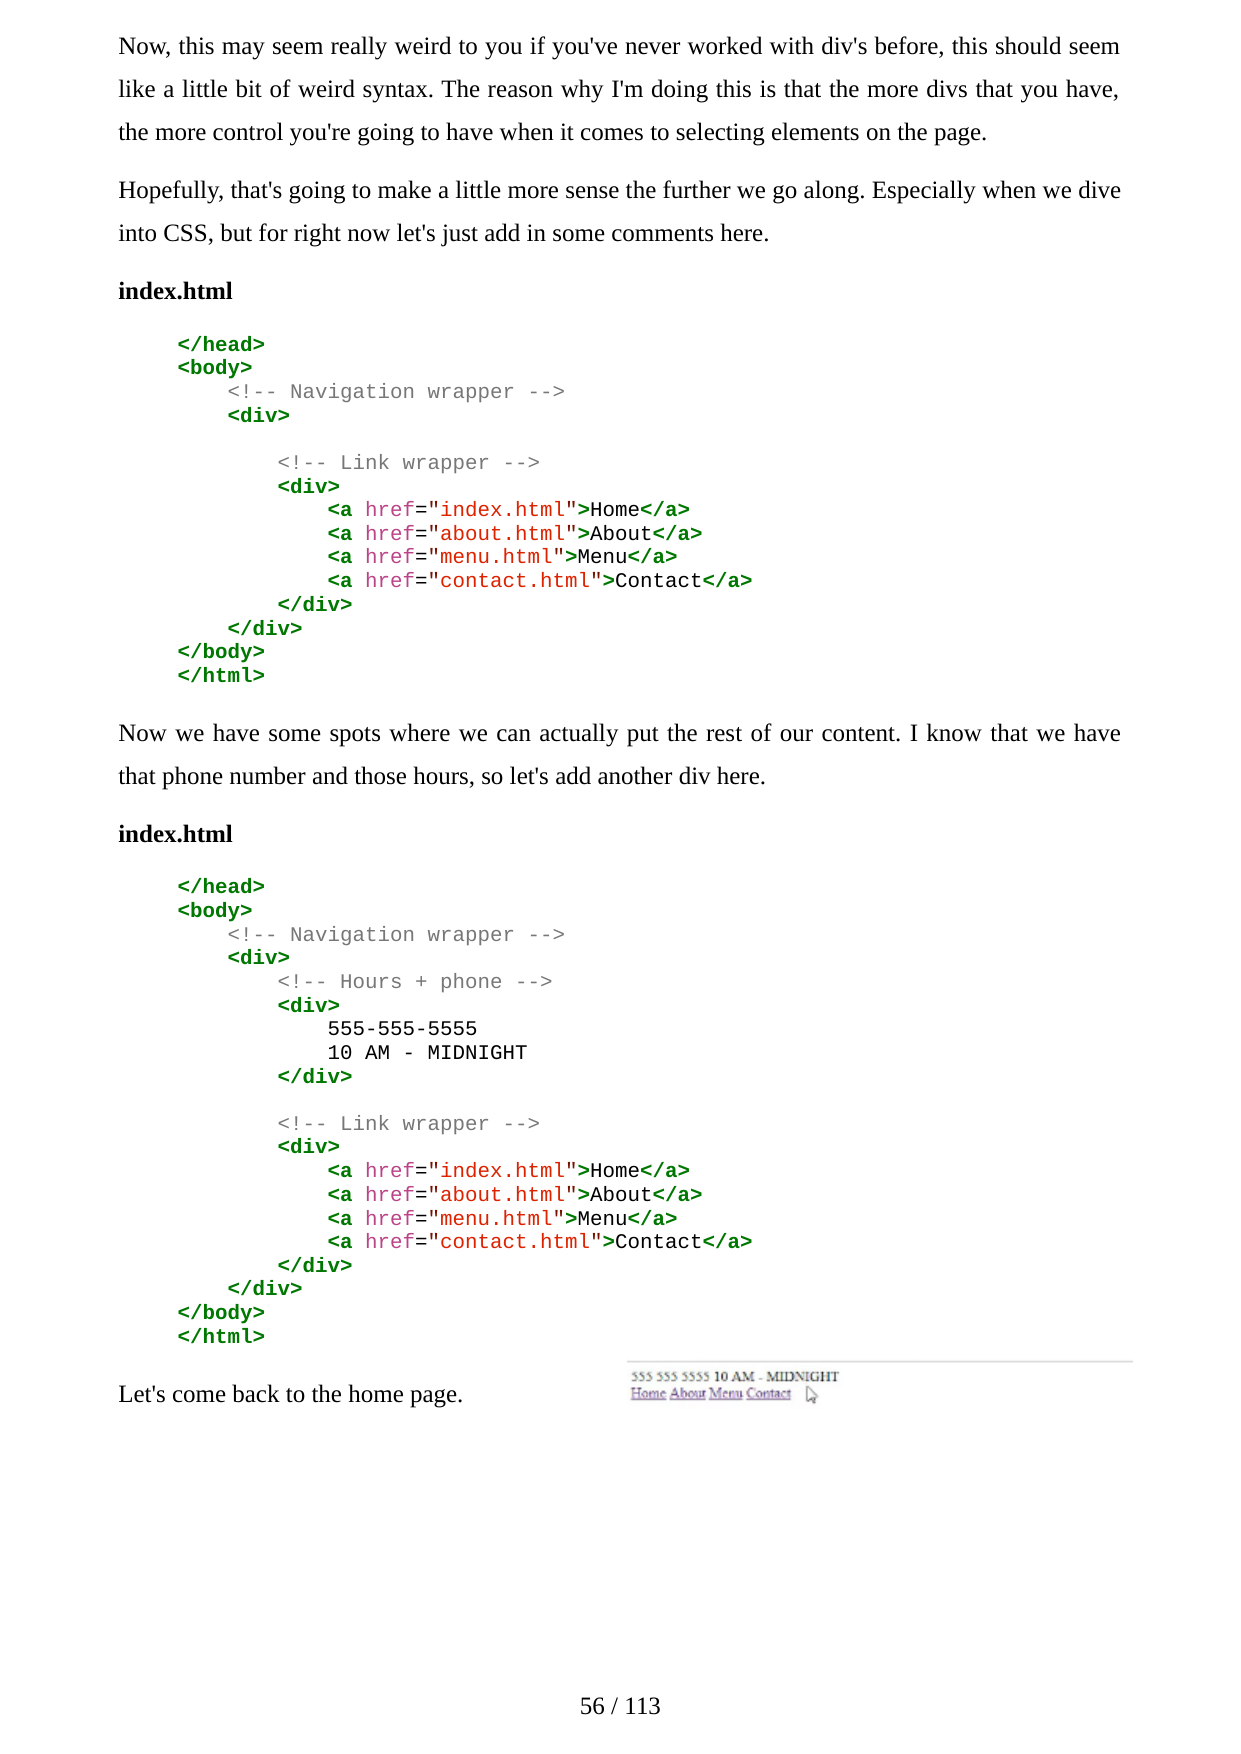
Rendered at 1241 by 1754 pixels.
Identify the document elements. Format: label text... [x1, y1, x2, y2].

text <a href="index.html">Home</a> [177, 499, 1122, 523]
text </head> [177, 334, 1122, 357]
text <!-- Hours + phone --> [177, 971, 1122, 995]
text <a href="menu.html">Menu</a> [177, 1207, 1122, 1231]
text <div> [177, 1137, 1122, 1160]
text <div> [177, 947, 1122, 971]
text <body> [177, 900, 1122, 924]
text </div> [177, 617, 1122, 641]
text </div> [177, 1255, 1122, 1278]
picture [626, 1358, 1134, 1628]
text Hopefully, that's going to make a little more sense the further we go along. Especially when we dive into CSS, but for right now let's just add in some comments here. [118, 175, 1122, 247]
text <a href="contact.html">Contact</a> [177, 570, 1122, 594]
text 10 AM - MIDNIGHT [177, 1042, 1122, 1066]
text 555-555-5555 [177, 1018, 1122, 1042]
text </body> [177, 641, 1122, 665]
text Now we have some spots where we can actually put the rest of our content. I know that we have that phone number and those hours, so let's add another div here. [118, 718, 1122, 790]
text </head> [177, 876, 1122, 900]
text <div> [177, 405, 1122, 428]
text <a href="contact.html">Contact</a> [177, 1231, 1122, 1255]
text <!-- Link wrapper --> [177, 1113, 1122, 1137]
text </html> [177, 665, 1122, 688]
text <div> [177, 476, 1122, 499]
text <a href="about.html">About</a> [177, 1184, 1122, 1207]
text </div> [177, 1066, 1122, 1089]
text </div> [177, 1278, 1122, 1302]
text </div> [177, 594, 1122, 617]
text <div> [177, 995, 1122, 1018]
text Now, this may seem really weird to you if you've never worked with div's before, this should seem like a little bit of weird syntax. The reason why I'm doing this is that the more divs that you have, the more control you're going to have when it comes to selecting elements on the page. [118, 31, 1122, 146]
text </body> [177, 1302, 1122, 1326]
text <!-- Navigation wrapper --> [177, 924, 1122, 947]
text <!-- Navigation wrapper --> [177, 381, 1122, 405]
text <a href="index.html">Home</a> [177, 1160, 1122, 1184]
text </html> [177, 1326, 1122, 1349]
text <a href="about.html">About</a> [177, 523, 1122, 547]
text index.html [118, 819, 1122, 847]
text <!-- Link wrapper --> [177, 452, 1122, 476]
text index.html [118, 276, 1122, 305]
text <a href="menu.html">Menu</a> [177, 547, 1122, 570]
text Let's come back to the home page. [118, 1379, 626, 1408]
text <body> [177, 357, 1122, 381]
